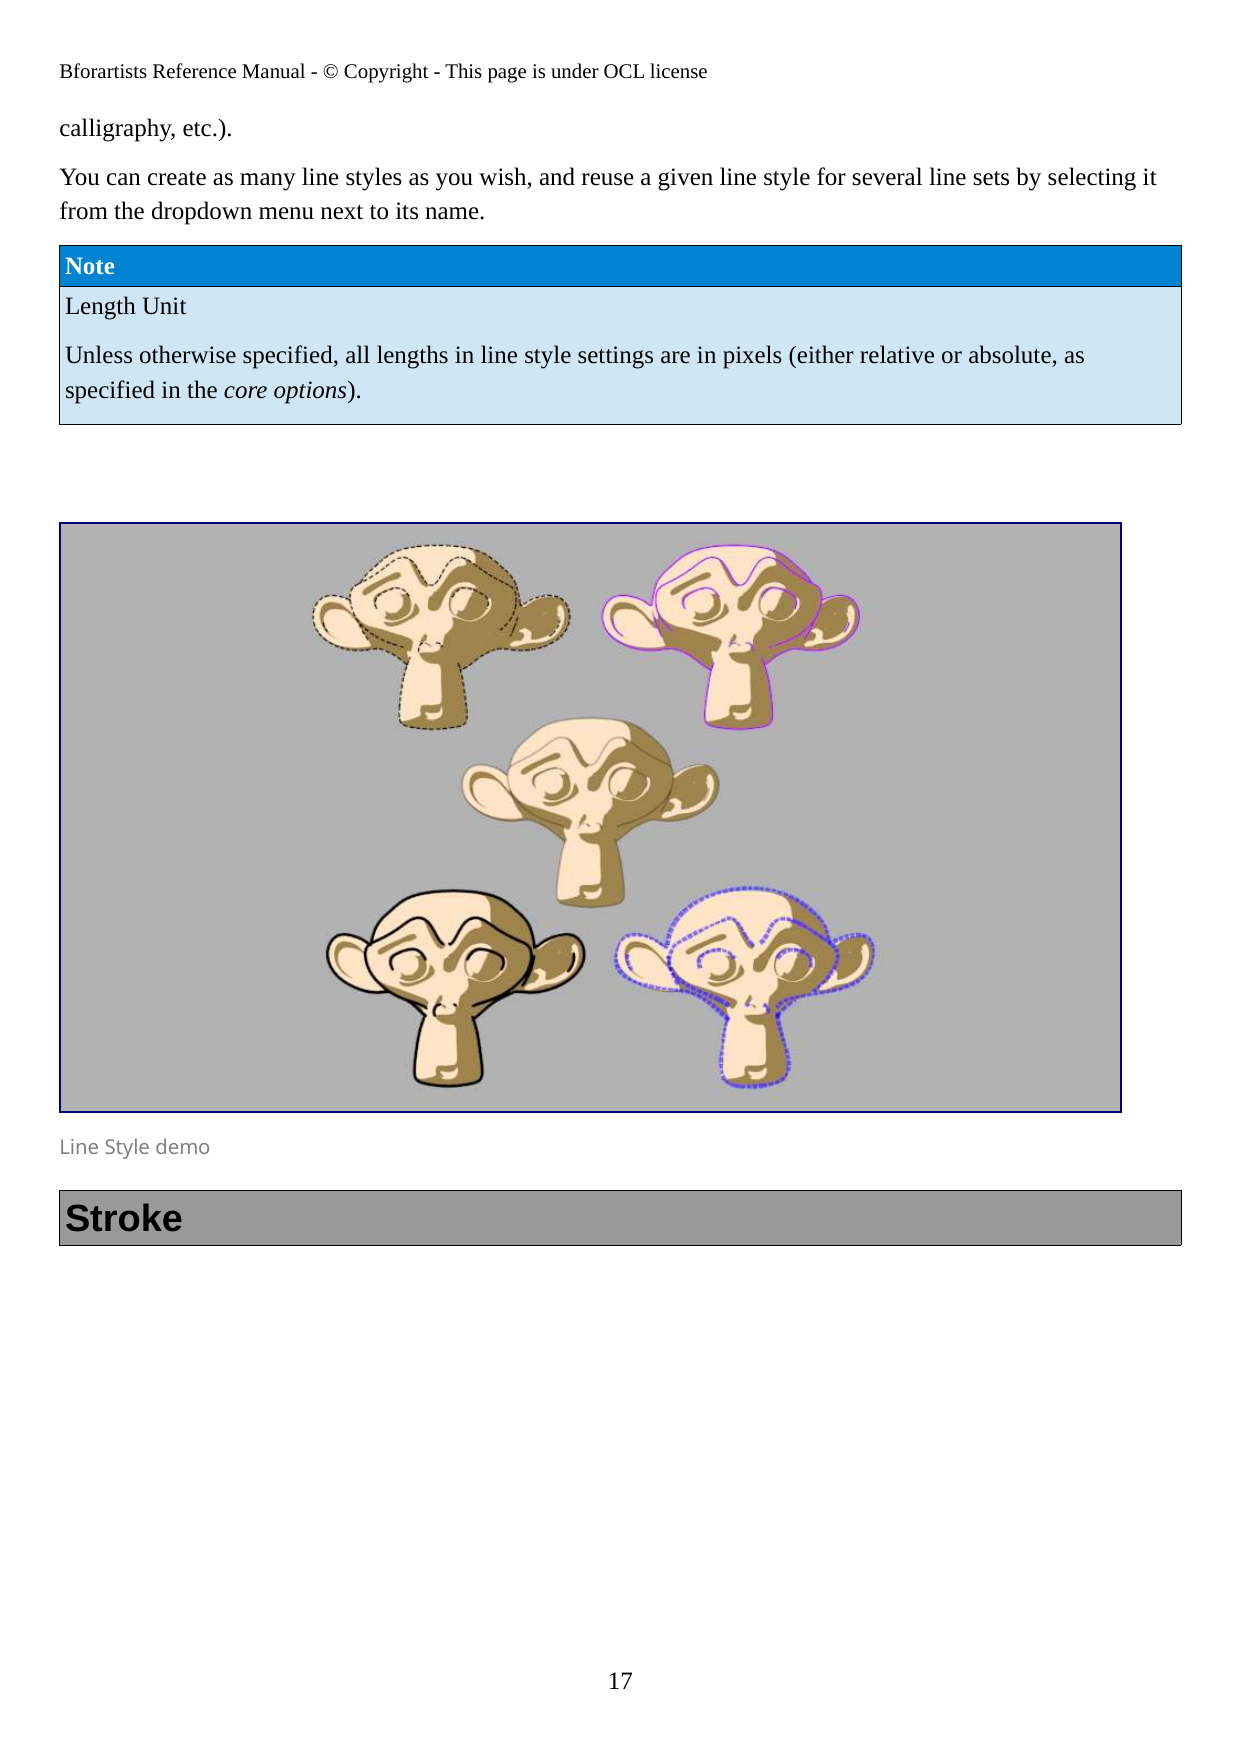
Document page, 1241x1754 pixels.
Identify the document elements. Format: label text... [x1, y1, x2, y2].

table_header Stroke [60, 1191, 1181, 1245]
table_header Note [60, 246, 1181, 286]
text calligraphy, etc.). [59, 113, 1181, 141]
text You can create as many line styles as you wish, and reuse a given line style for several line sets by selecting it from the dropdown menu next to its name. [59, 162, 1181, 225]
text Line Style demo [59, 1133, 1181, 1189]
picture [61, 524, 1120, 1111]
table_cell Length Unit Unless otherwise specified, all lengths in line style settings are in pixels (either relative or absolute, as specified in the core options). [60, 287, 1181, 424]
